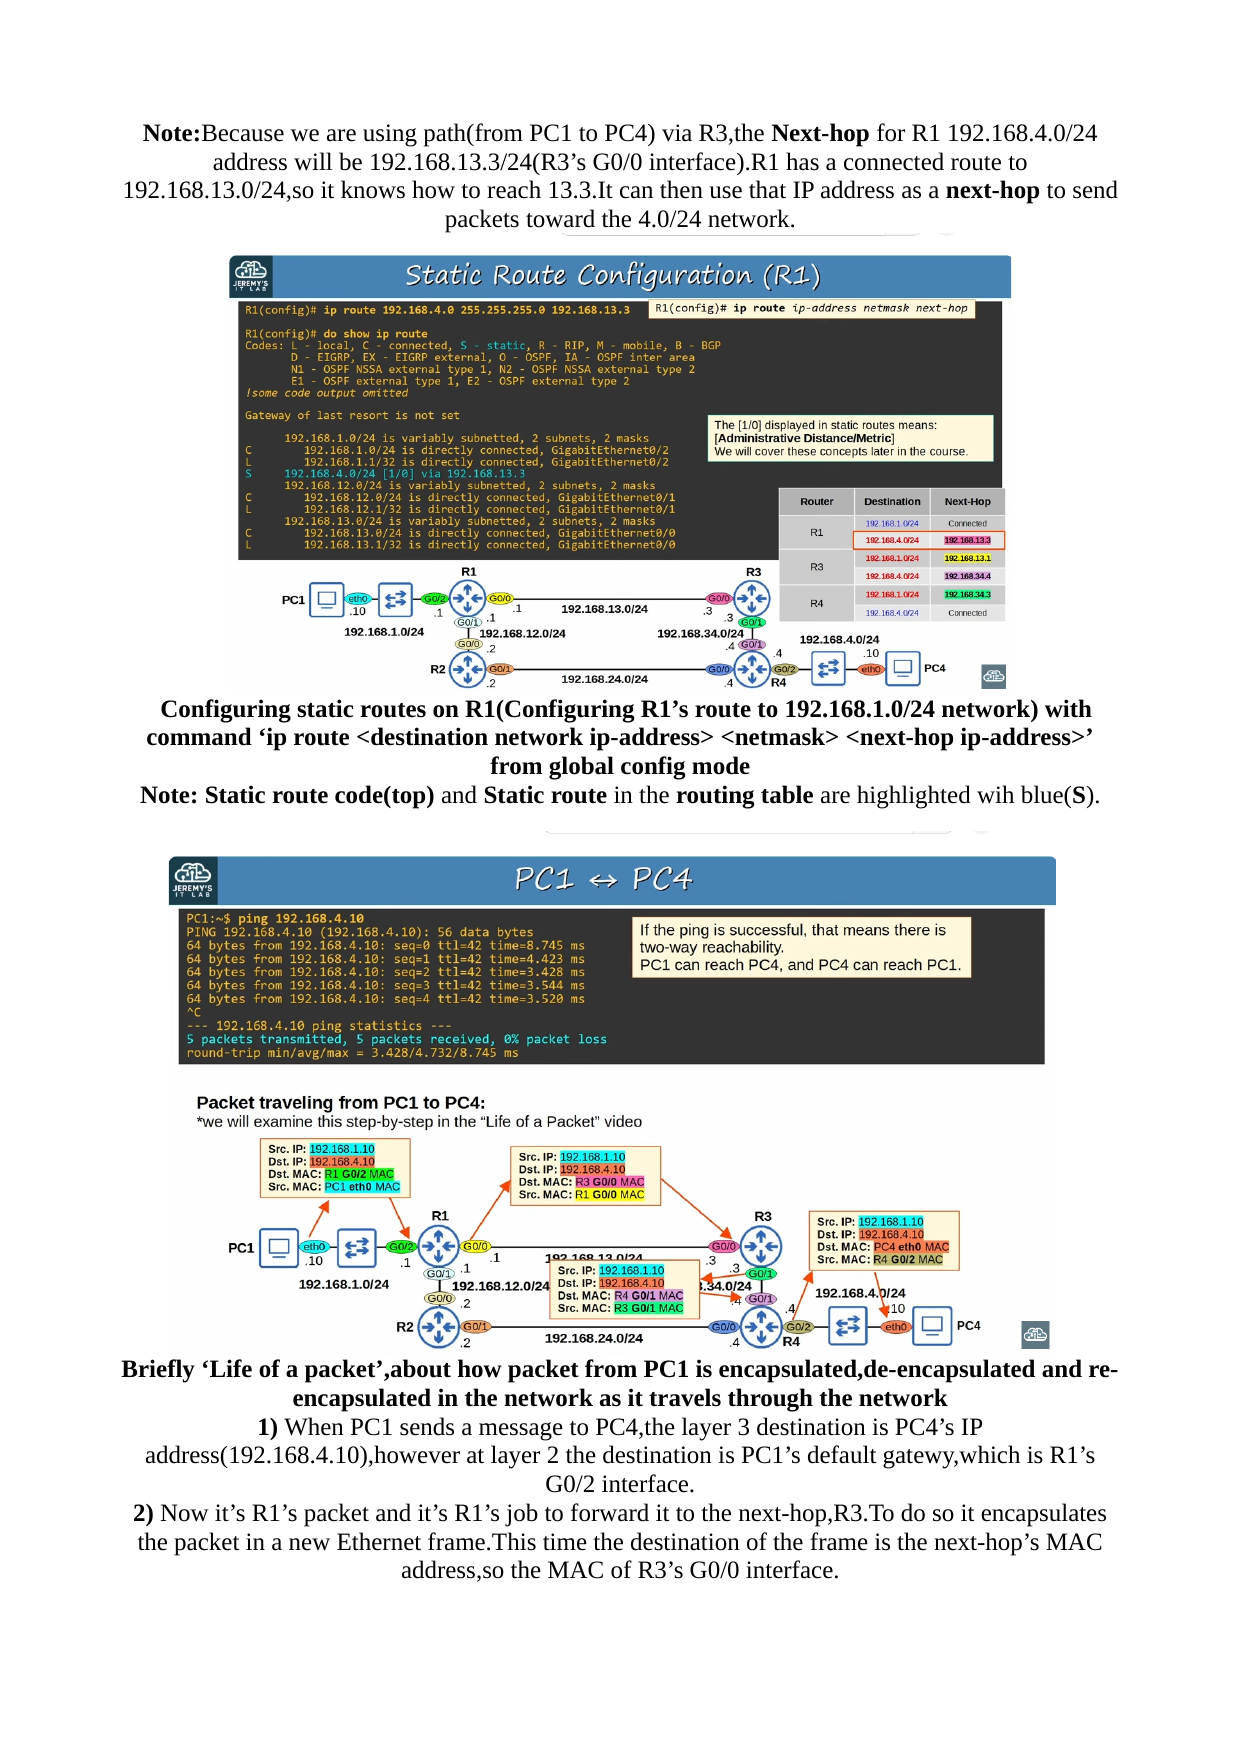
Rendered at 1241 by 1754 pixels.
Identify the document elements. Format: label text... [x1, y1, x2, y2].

picture [229, 233, 1012, 694]
text Note:Because we are using path(from PC1 to PC4) via R3,the Next-hop for R1 192.168.4.0/24 address will be 192.168.13.3/24(R3’s G0/0 interface).R1 has a connected route to 192.168.13.0/24,so it knows how to reach 13.3.It can then use that IP address as a next-hop to send packets toward the 4.0/24 network. [118, 118, 1122, 233]
text 2) Now it’s R1’s packet and it’s R1’s job to forward it to the next-hop,R3.To do so it encapsulates the packet in a new Ethernet frame.This time the destination of the frame is the next-hop’s MAC address,so the MAC of R3’s G0/0 interface. [118, 1498, 1122, 1584]
text 1) When PC1 sends a message to PC4,the layer 3 destination is PC4’s IP address(192.168.4.10),however at layer 2 the destination is PC1’s default gatewy,which is R1’s G0/2 interface. [118, 1412, 1122, 1498]
text Configuring static routes on R1(Configuring R1’s route to 192.168.1.0/24 network) with command ‘ip route <destination network ip-address> <netmask> <next-hop ip-address>’ from global config mode [118, 233, 1122, 780]
text Briefly ‘Life of a packet’,about how packet from PC1 is encapsulated,de-encapsulated and re-encapsulated in the network as it travels through the network [118, 809, 1122, 1412]
text Note: Static route code(top) and Static route in the routing table are highlighted wih blue(S). [118, 780, 1122, 809]
picture [168, 831, 1056, 1355]
